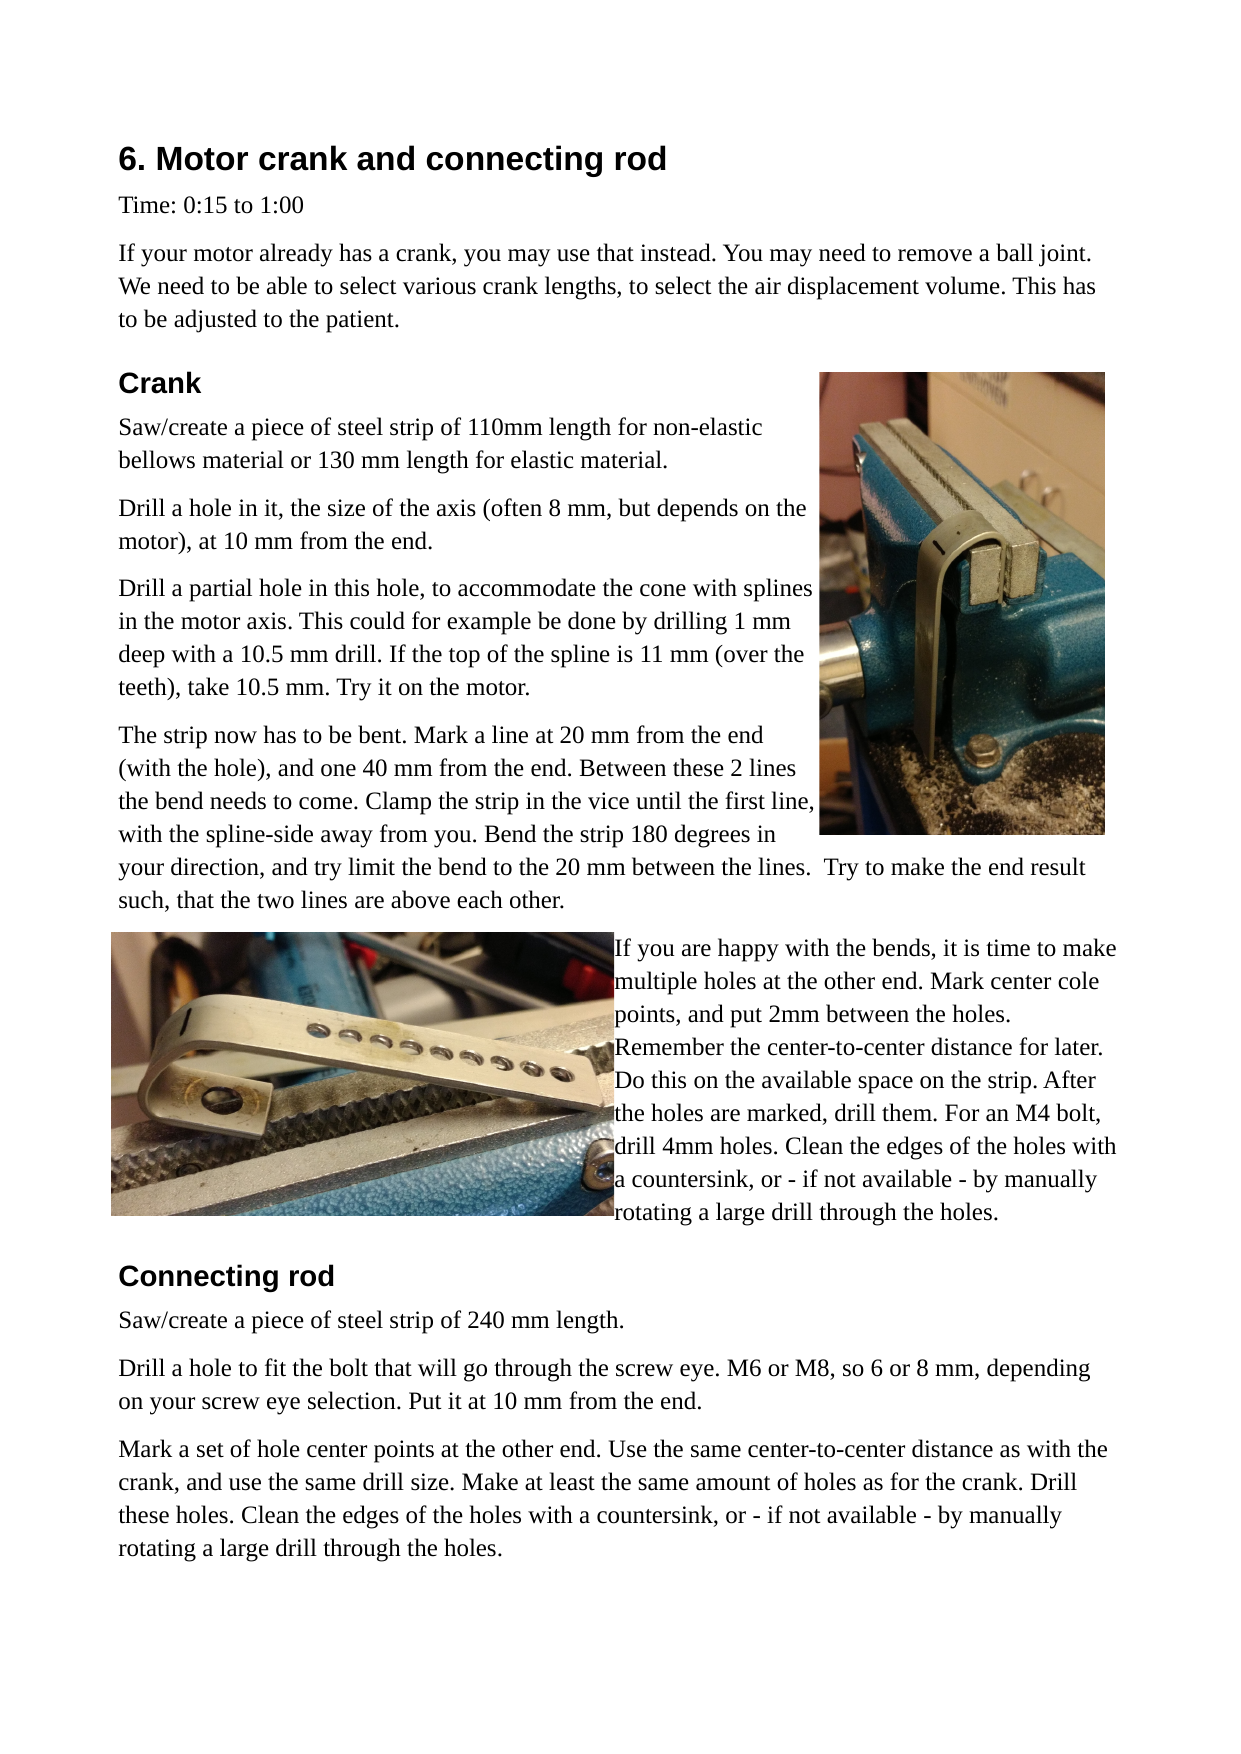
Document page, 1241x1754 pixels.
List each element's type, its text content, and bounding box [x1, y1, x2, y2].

picture [111, 932, 615, 1216]
subtitle Connecting rod [118, 1259, 1122, 1293]
text Saw/create a piece of steel strip of 240 mm length. [118, 1305, 1122, 1334]
subtitle Crank [118, 366, 1122, 400]
text Time: 0:15 to 1:00 [118, 190, 1122, 219]
text If your motor already has a crank, you may use that instead. You may need to remove a ball joint. We need to be able to select various crank lengths, to select the air displacement volume. This has to be adjusted to the patient. [118, 238, 1122, 332]
text Drill a partial hole in this hole, to accommodate the cone with splines in the motor axis. This could for example be done by drilling 1 mm deep with a 10.5 mm drill. If the top of the spline is 11 mm (over the teeth), take 10.5 mm. Try it on the motor. [118, 573, 819, 701]
subtitle 6. Motor crank and connecting rod [118, 139, 1122, 178]
text The strip now has to be bent. Mark a line at 20 mm from the end (with the hole), and one 40 mm from the end. Between these 2 lines the bend needs to come. Clamp the strip in the vice until the first line, with the spline-side away from you. Bend the strip 180 degrees in your direction, and try limit the bend to the 20 mm between the lines. Try to make the end result such, that the two lines are above each other. [118, 720, 1122, 914]
text Drill a hole to fit the bolt that will go through the screw eye. M6 or M8, so 6 or 8 mm, depending on your screw eye selection. Put it at 10 mm from the end. [118, 1353, 1122, 1415]
text Drill a hole in it, the size of the axis (often 8 mm, but depends on the motor), at 10 mm from the end. [118, 493, 819, 554]
picture [819, 372, 1105, 835]
text If you are happy with the bends, it is time to make multiple holes at the other end. Mark center cole points, and put 2mm between the holes. Remember the center-to-center distance for later. Do this on the available space on the strip. After the holes are marked, drill them. For an M4 bolt, drill 4mm holes. Clean the edges of the holes with a countersink, or - if not available - by manually rotating a large drill through the holes. [118, 933, 1122, 1226]
text Mark a set of hole center points at the other end. Use the same center-to-center distance as with the crank, and use the same drill size. Make at least the same amount of holes as for the crank. Drill these holes. Clean the edges of the holes with a countersink, or - if not available - by manually rotating a large drill through the holes. [118, 1434, 1122, 1561]
text Saw/create a piece of steel strip of 110mm length for non-elastic bellows material or 130 mm length for elastic material. [118, 412, 819, 474]
